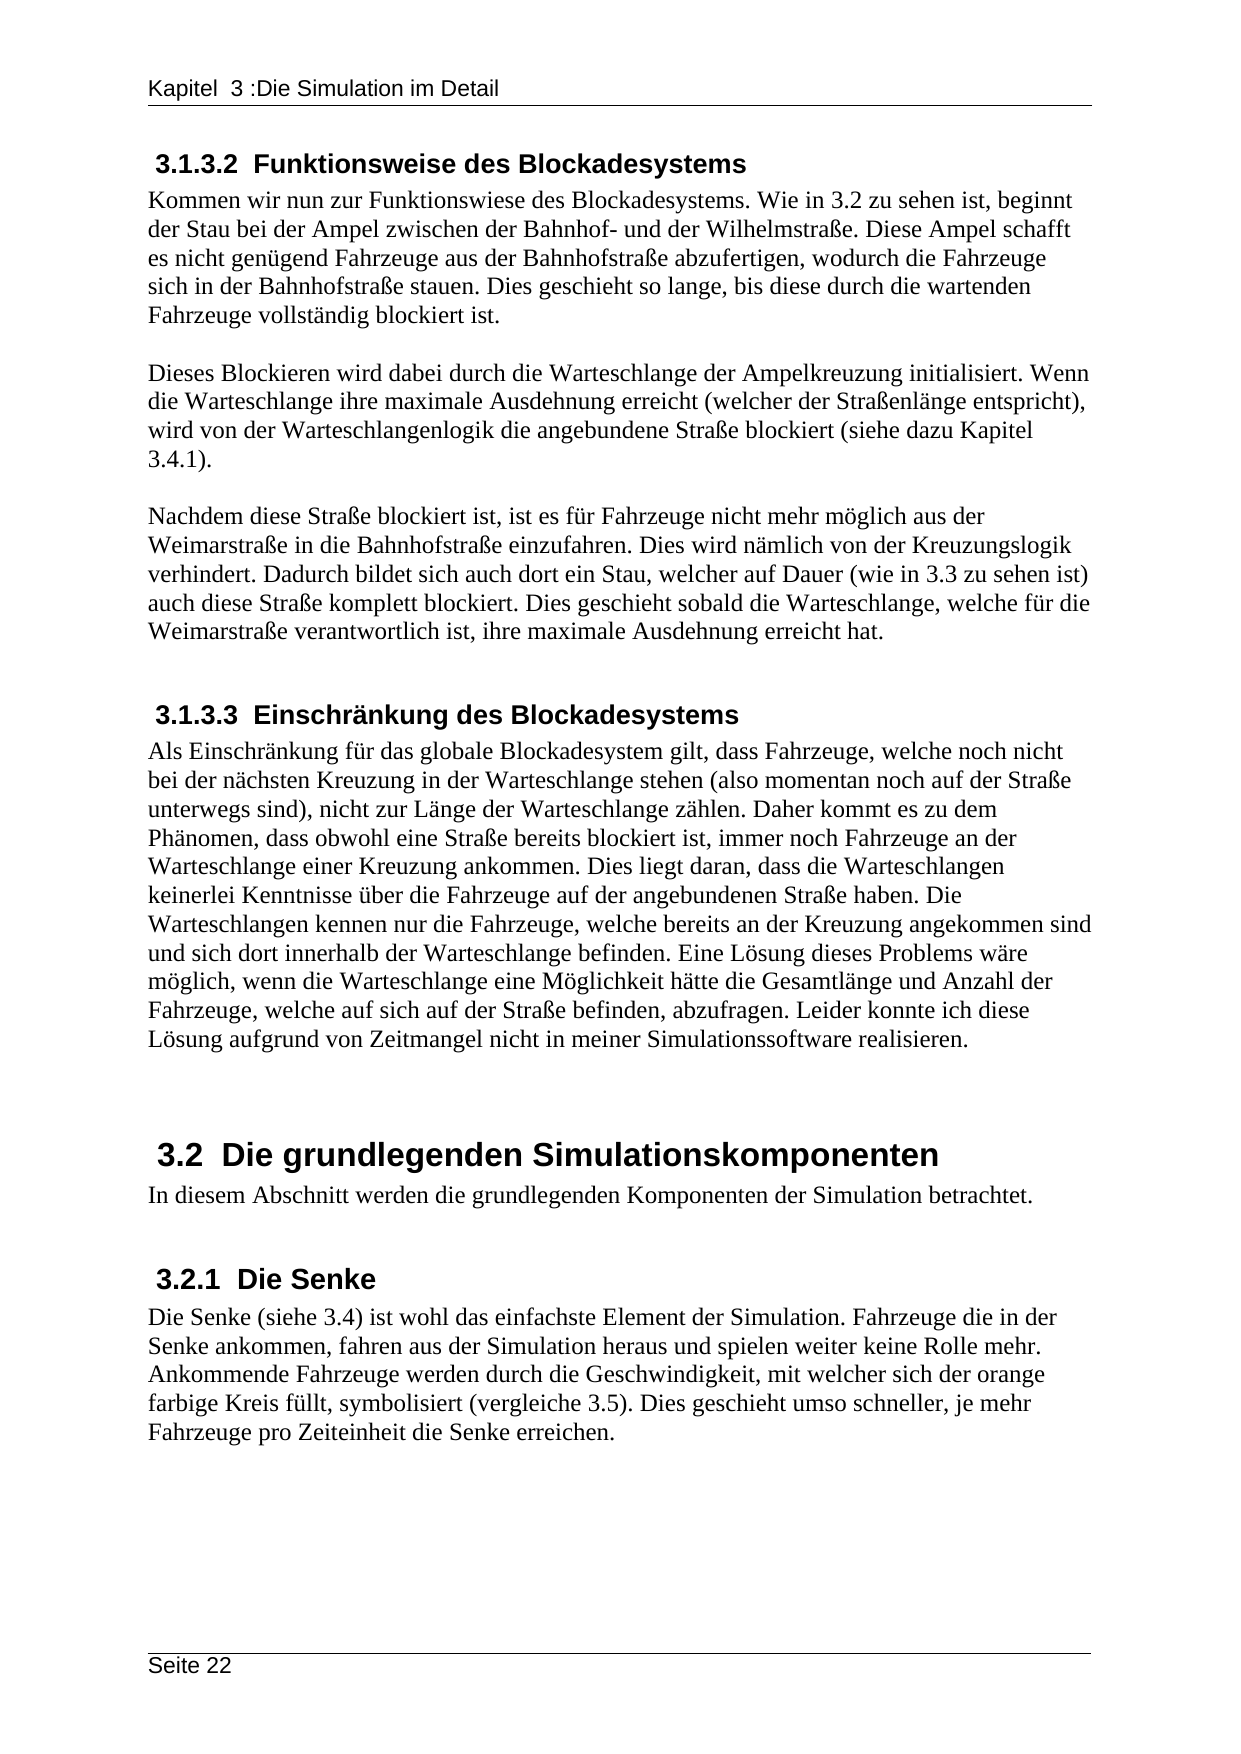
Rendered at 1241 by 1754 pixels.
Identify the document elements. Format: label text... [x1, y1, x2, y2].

text Die Senke (siehe Abbildung 3.4) ist wohl das einfachste Element der Simulation. Fahrzeuge die in der Senke ankommen, fahren aus der Simulation heraus und spielen weiter keine Rolle mehr. Ankommende Fahrzeuge werden durch die Geschwindigkeit, mit welcher sich der orange farbige Kreis füllt, symbolisiert (vergleiche Abbildung 3.5). Dies geschieht umso schneller, je mehr Fahrzeuge pro Zeiteinheit die Senke erreichen. [148, 1302, 1092, 1446]
subtitle Einschränkung des Blockadesystems [148, 699, 1092, 730]
text Als Einschränkung für das globale Blockadesystem gilt, dass Fahrzeuge, welche noch nicht bei der nächsten Kreuzung in der Warteschlange stehen (also momentan noch auf der Straße unterwegs sind), nicht zur Länge der Warteschlange zählen. Daher kommt es zu dem Phänomen, dass obwohl eine Straße bereits blockiert ist, immer noch Fahrzeuge an der Warteschlange einer Kreuzung ankommen. Dies liegt daran, dass die Warteschlangen keinerlei Kenntnisse über die Fahrzeuge auf der angebundenen Straße haben. Die Warteschlangen kennen nur die Fahrzeuge, welche bereits an der Kreuzung angekommen sind und sich dort innerhalb der Warteschlange befinden. Eine Lösung dieses Problems wäre möglich, wenn die Warteschlange eine Möglichkeit hätte die Gesamtlänge und Anzahl der Fahrzeuge, welche auf sich auf der Straße befinden, abzufragen. Leider konnte ich diese Lösung aufgrund von Zeitmangel nicht in meiner Simulationssoftware realisieren. [148, 736, 1092, 1053]
subtitle Die grundlegenden Simulationskomponenten [148, 1135, 1092, 1173]
text Dieses Blockieren wird dabei durch die Warteschlange der Ampelkreuzung initialisiert. Wenn die Warteschlange ihre maximale Ausdehnung erreicht (welcher der Straßenlänge entspricht), wird von der Warteschlangenlogik die angebundene Straße blockiert (siehe dazu Kapitel 3.4.1). [148, 358, 1092, 473]
text Kommen wir nun zur Funktionswiese des Blockadesystems. Wie in Abbildung 3.2 zu sehen ist, beginnt der Stau bei der Ampel zwischen der Bahnhof- und der Wilhelmstraße. Diese Ampel schafft es nicht genügend Fahrzeuge aus der Bahnhofstraße abzufertigen, wodurch die Fahrzeuge sich in der Bahnhofstraße stauen. Dies geschieht so lange, bis diese durch die wartenden Fahrzeuge vollständig blockiert ist. [148, 185, 1092, 329]
text In diesem Abschnitt werden die grundlegenden Komponenten der Simulation betrachtet. [148, 1180, 1092, 1208]
subtitle Die Senke [148, 1262, 1092, 1296]
subtitle Funktionsweise des Blockadesystems [148, 148, 1092, 179]
text Nachdem diese Straße blockiert ist, ist es für Fahrzeuge nicht mehr möglich aus der Weimarstraße in die Bahnhofstraße einzufahren. Dies wird nämlich von der Kreuzungslogik verhindert. Dadurch bildet sich auch dort ein Stau, welcher auf Dauer (wie in Abbildung 3.3 zu sehen ist) auch diese Straße komplett blockiert. Dies geschieht sobald die Warteschlange, welche für die Weimarstraße verantwortlich ist, ihre maximale Ausdehnung erreicht hat. [148, 501, 1092, 645]
